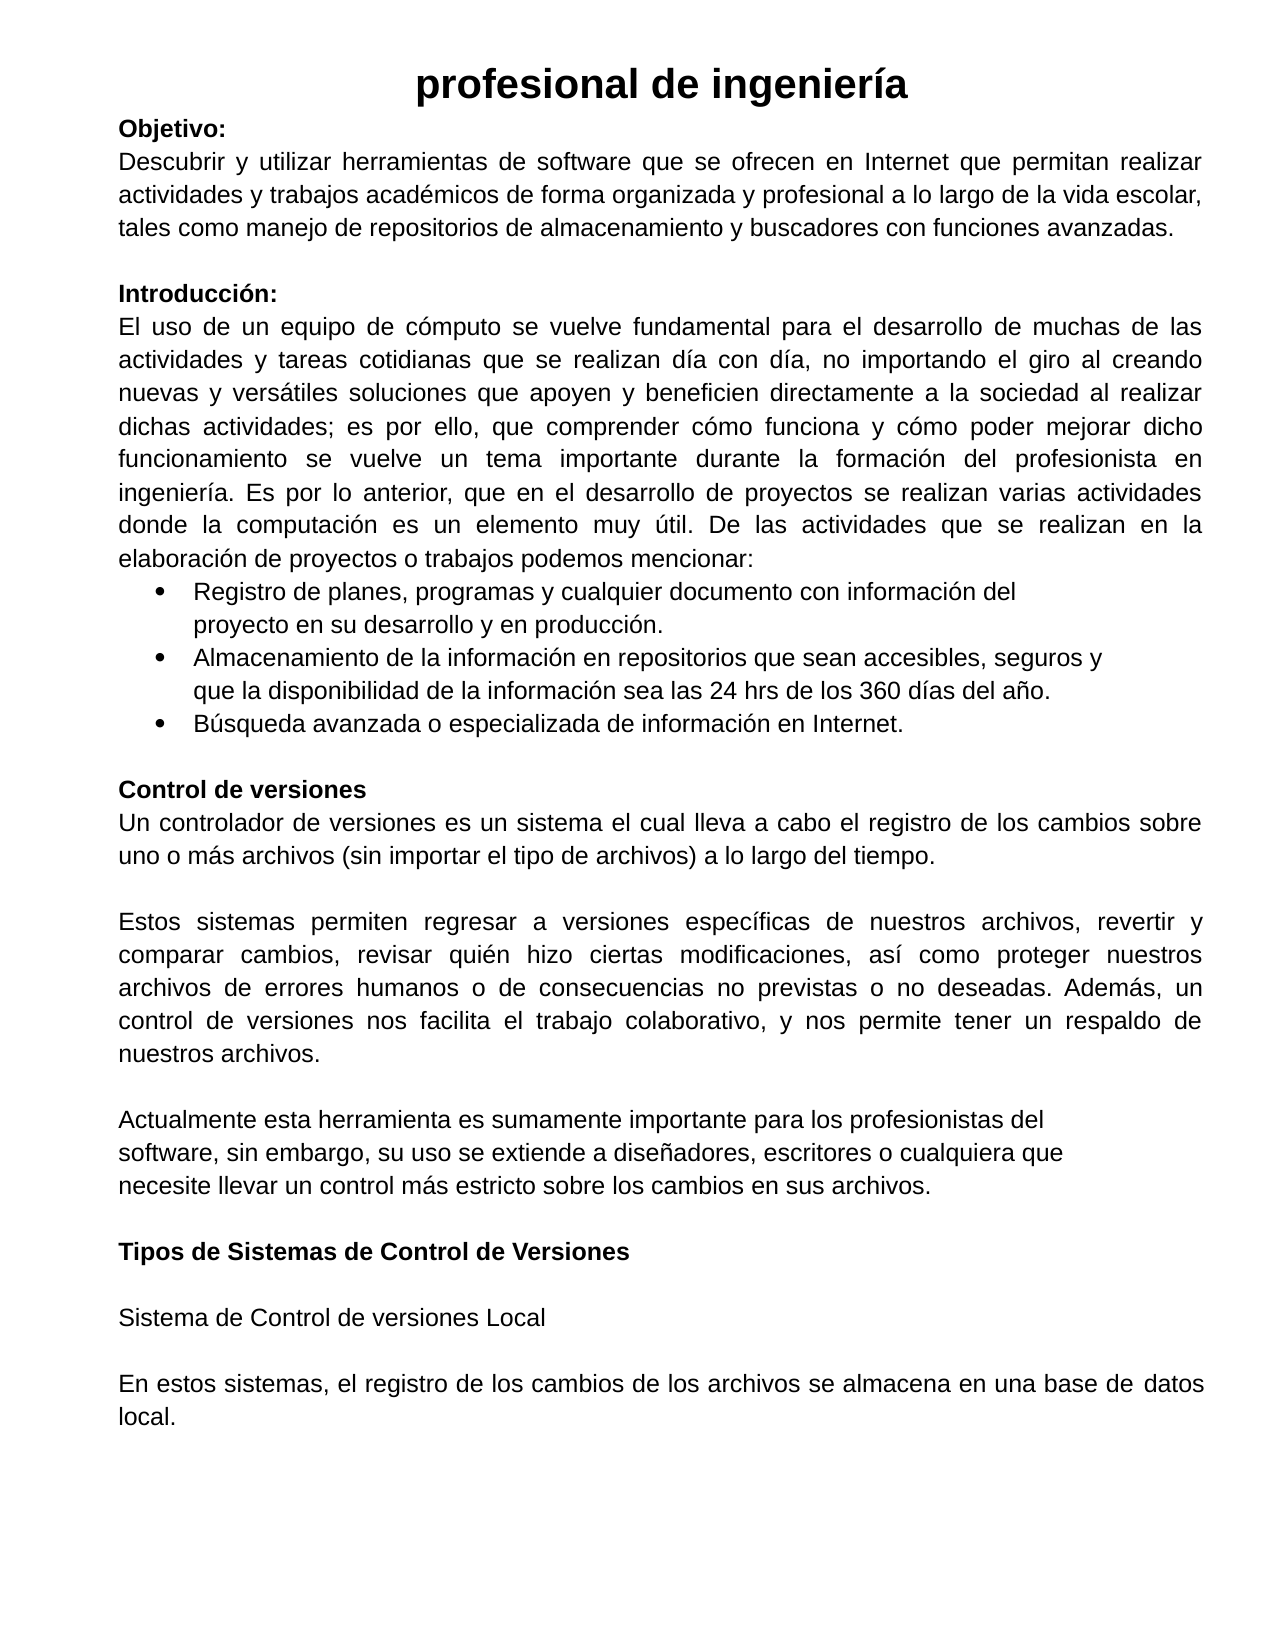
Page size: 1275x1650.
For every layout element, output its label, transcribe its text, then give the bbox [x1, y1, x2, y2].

text software, sin embargo, su uso se extiende a diseñadores, escritores o cualquiera que [118, 1138, 1205, 1167]
text proyecto en su desarrollo y en producción. [193, 610, 1205, 638]
text En estos sistemas, el registro de los cambios de los archivos se almacena en una base de datos local. [118, 1369, 1205, 1431]
text profesional de ingeniería [118, 59, 1205, 107]
list Registro de planes, programas y cualquier documento con información del [156, 577, 1205, 605]
text Actualmente esta herramienta es sumamente importante para los profesionistas del [118, 1105, 1205, 1134]
text El uso de un equipo de cómputo se vuelve fundamental para el desarrollo de muchas de las actividades y tareas cotidianas que se realizan día con día, no importando el giro al creando nuevas y versátiles soluciones que apoyen y beneficien directamente a la sociedad al realizar dichas actividades; es por ello, que comprender cómo funciona y cómo poder mejorar dicho funcionamiento se vuelve un tema importante durante la formación del profesionista en ingeniería. Es por lo anterior, que en el desarrollo de proyectos se realizan varias actividades donde la computación es un elemento muy útil. De las actividades que se realizan en la elaboración de proyectos o trabajos podemos mencionar: [118, 312, 1205, 572]
text Control de versiones [118, 775, 1205, 804]
text Un controlador de versiones es un sistema el cual lleva a cabo el registro de los cambios sobre uno o más archivos (sin importar el tipo de archivos) a lo largo del tiempo. [118, 808, 1205, 870]
text Objetivo: [118, 114, 1205, 143]
list Búsqueda avanzada o especializada de información en Internet. [156, 709, 1205, 738]
text necesite llevar un control más estricto sobre los cambios en sus archivos. [118, 1171, 1205, 1200]
list Almacenamiento de la información en repositorios que sean accesibles, seguros y [156, 643, 1205, 672]
text Introducción: [118, 279, 1205, 308]
text Estos sistemas permiten regresar a versiones específicas de nuestros archivos, revertir y comparar cambios, revisar quién hizo ciertas modificaciones, así como proteger nuestros archivos de errores humanos o de consecuencias no previstas o no deseadas. Además, un control de versiones nos facilita el trabajo colaborativo, y nos permite tener un respaldo de nuestros archivos. [118, 907, 1205, 1068]
text Descubrir y utilizar herramientas de software que se ofrecen en Internet que permitan realizar actividades y trabajos académicos de forma organizada y profesional a lo largo de la vida escolar, tales como manejo de repositorios de almacenamiento y buscadores con funciones avanzadas. [118, 147, 1205, 242]
text que la disponibilidad de la información sea las 24 hrs de los 360 días del año. [193, 676, 1205, 704]
text Sistema de Control de versiones Local [118, 1303, 1205, 1332]
text Tipos de Sistemas de Control de Versiones [118, 1237, 1205, 1266]
